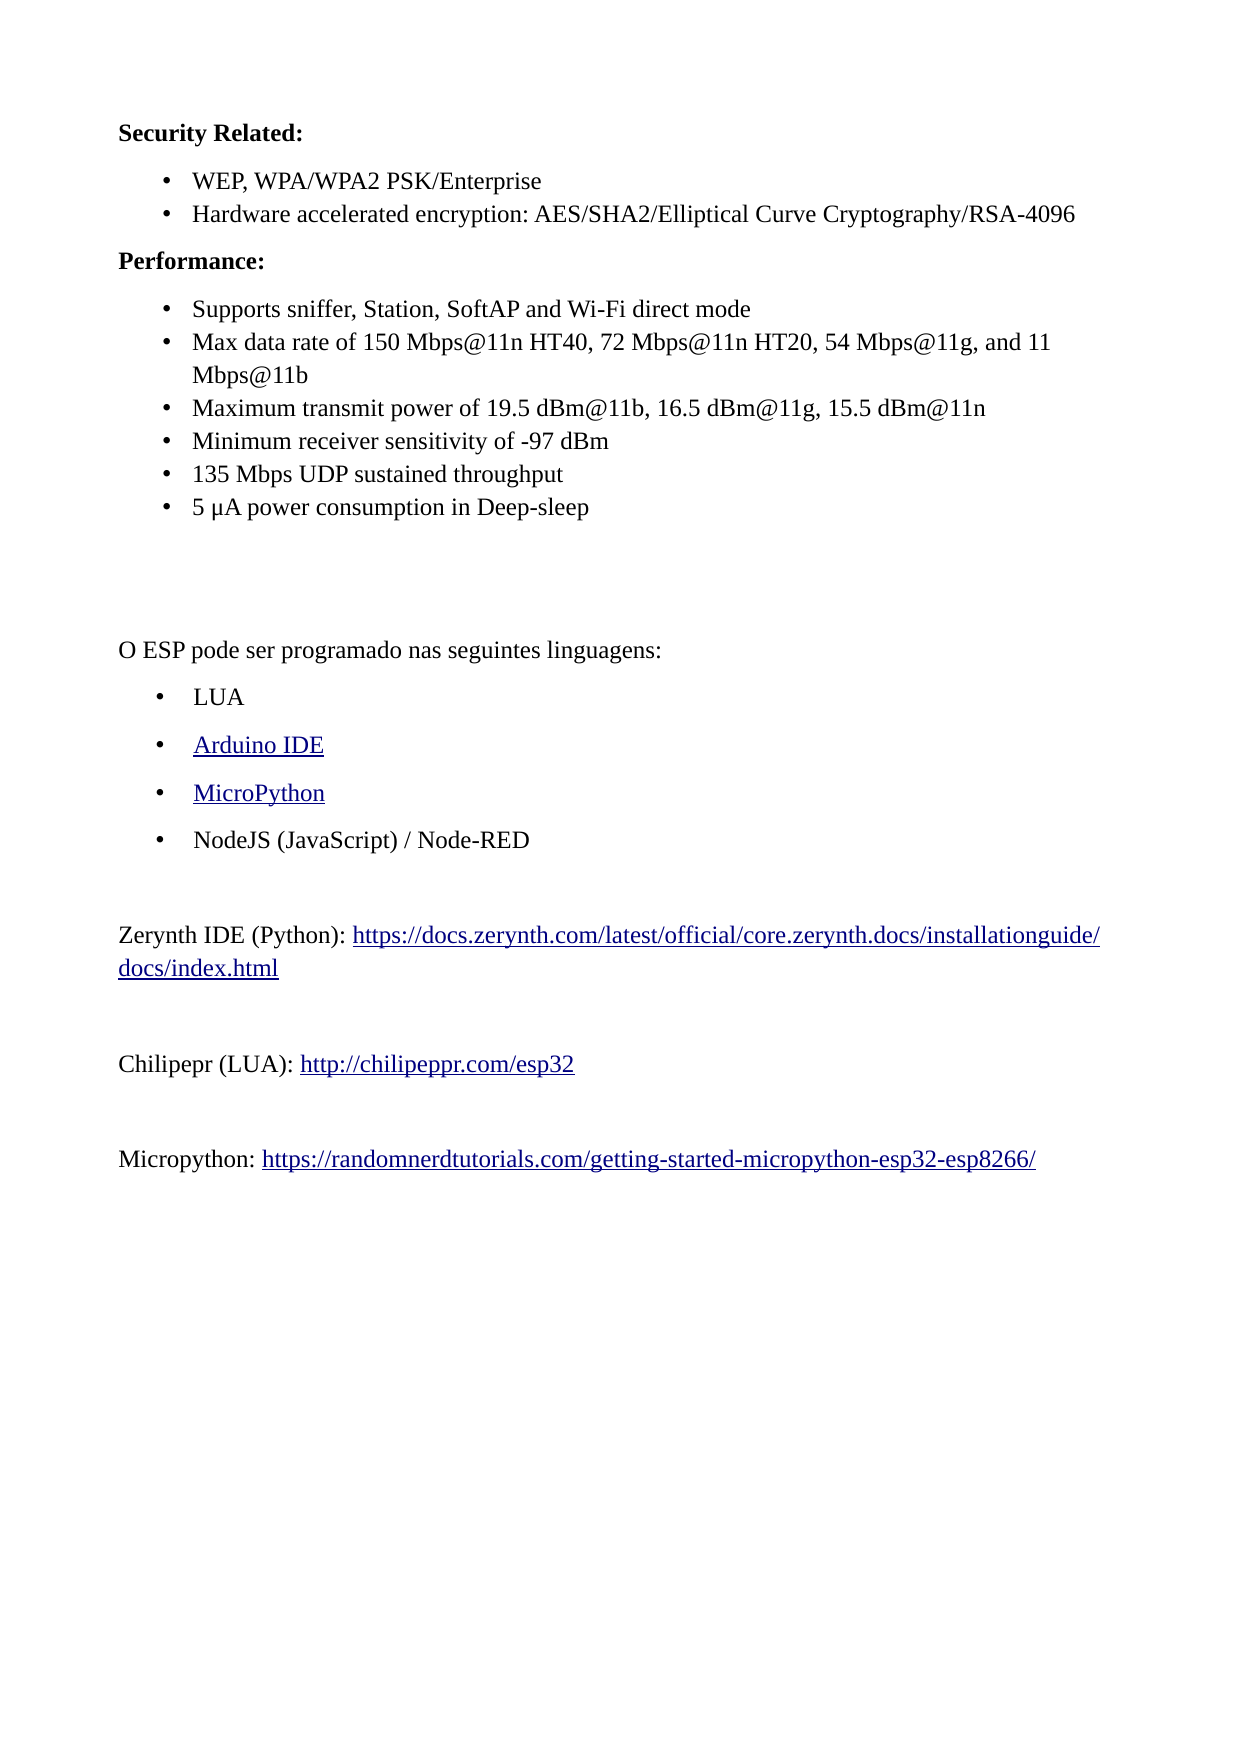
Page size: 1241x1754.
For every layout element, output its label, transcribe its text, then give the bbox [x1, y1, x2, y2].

list MicroPython [156, 778, 1122, 806]
text Performance: [118, 246, 1122, 275]
list 135 Mbps UDP sustained throughput [162, 459, 1122, 488]
text Security Related: [118, 118, 1122, 147]
list LUA [156, 682, 1122, 711]
text Chilipepr (LUA): http://chilipeppr.com/esp32 [118, 1049, 1122, 1077]
list Maximum transmit power of 19.5 dBm@11b, 16.5 dBm@11g, 15.5 dBm@11n [162, 393, 1122, 422]
list Supports sniffer, Station, SoftAP and Wi-Fi direct mode [162, 294, 1122, 323]
list Arduino IDE [156, 730, 1122, 759]
list WEP, WPA/WPA2 PSK/Enterprise [162, 166, 1122, 194]
list Minimum receiver sensitivity of -97 dBm [162, 426, 1122, 455]
list Hardware accelerated encryption: AES/SHA2/Elliptical Curve Cryptography/RSA-4096 [162, 199, 1122, 227]
list NodeJS (JavaScript) / Node-RED [156, 825, 1122, 854]
list 5 μA power consumption in Deep-sleep [162, 492, 1122, 521]
text O ESP pode ser programado nas seguintes linguagens: [118, 635, 1122, 664]
text Zerynth IDE (Python): https://docs.zerynth.com/latest/official/core.zerynth.docs/installationguide/docs/index.html [118, 921, 1122, 982]
list Max data rate of 150 Mbps@11n HT40, 72 Mbps@11n HT20, 54 Mbps@11g, and 11 Mbps@11b [162, 327, 1122, 389]
text Micropython: https://randomnerdtutorials.com/getting-started-micropython-esp32-esp8266/ [118, 1144, 1122, 1173]
